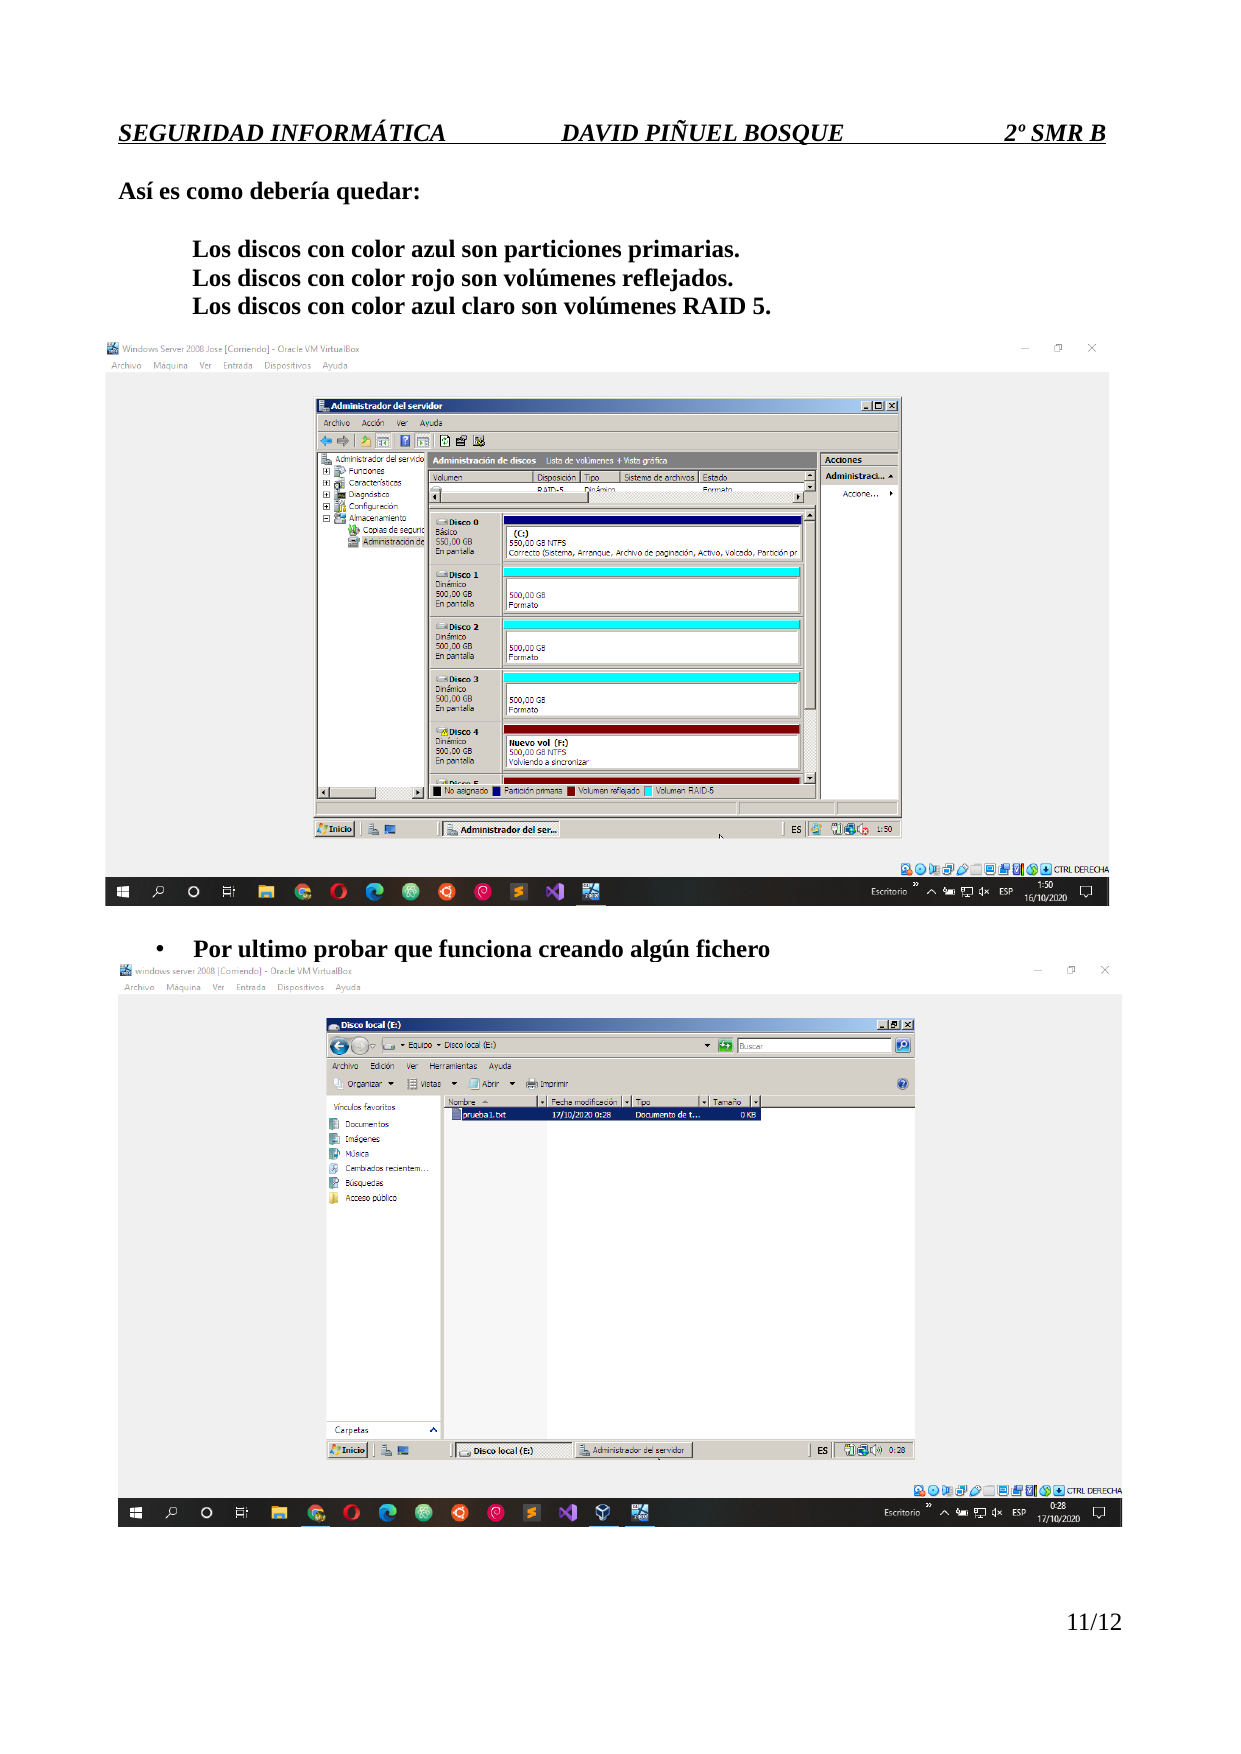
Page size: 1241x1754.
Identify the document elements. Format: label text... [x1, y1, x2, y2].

text Así es como debería quedar: [118, 176, 1122, 205]
text Los discos con color azul son particiones primarias. [118, 234, 1122, 263]
picture [118, 962, 1123, 1527]
text Los discos con color rojo son volúmenes reflejados. [118, 263, 1122, 291]
text Los discos con color azul claro son volúmenes RAID 5. [118, 291, 1122, 320]
list Por ultimo probar que funciona creando algún fichero [156, 934, 1122, 962]
picture [105, 340, 1110, 906]
